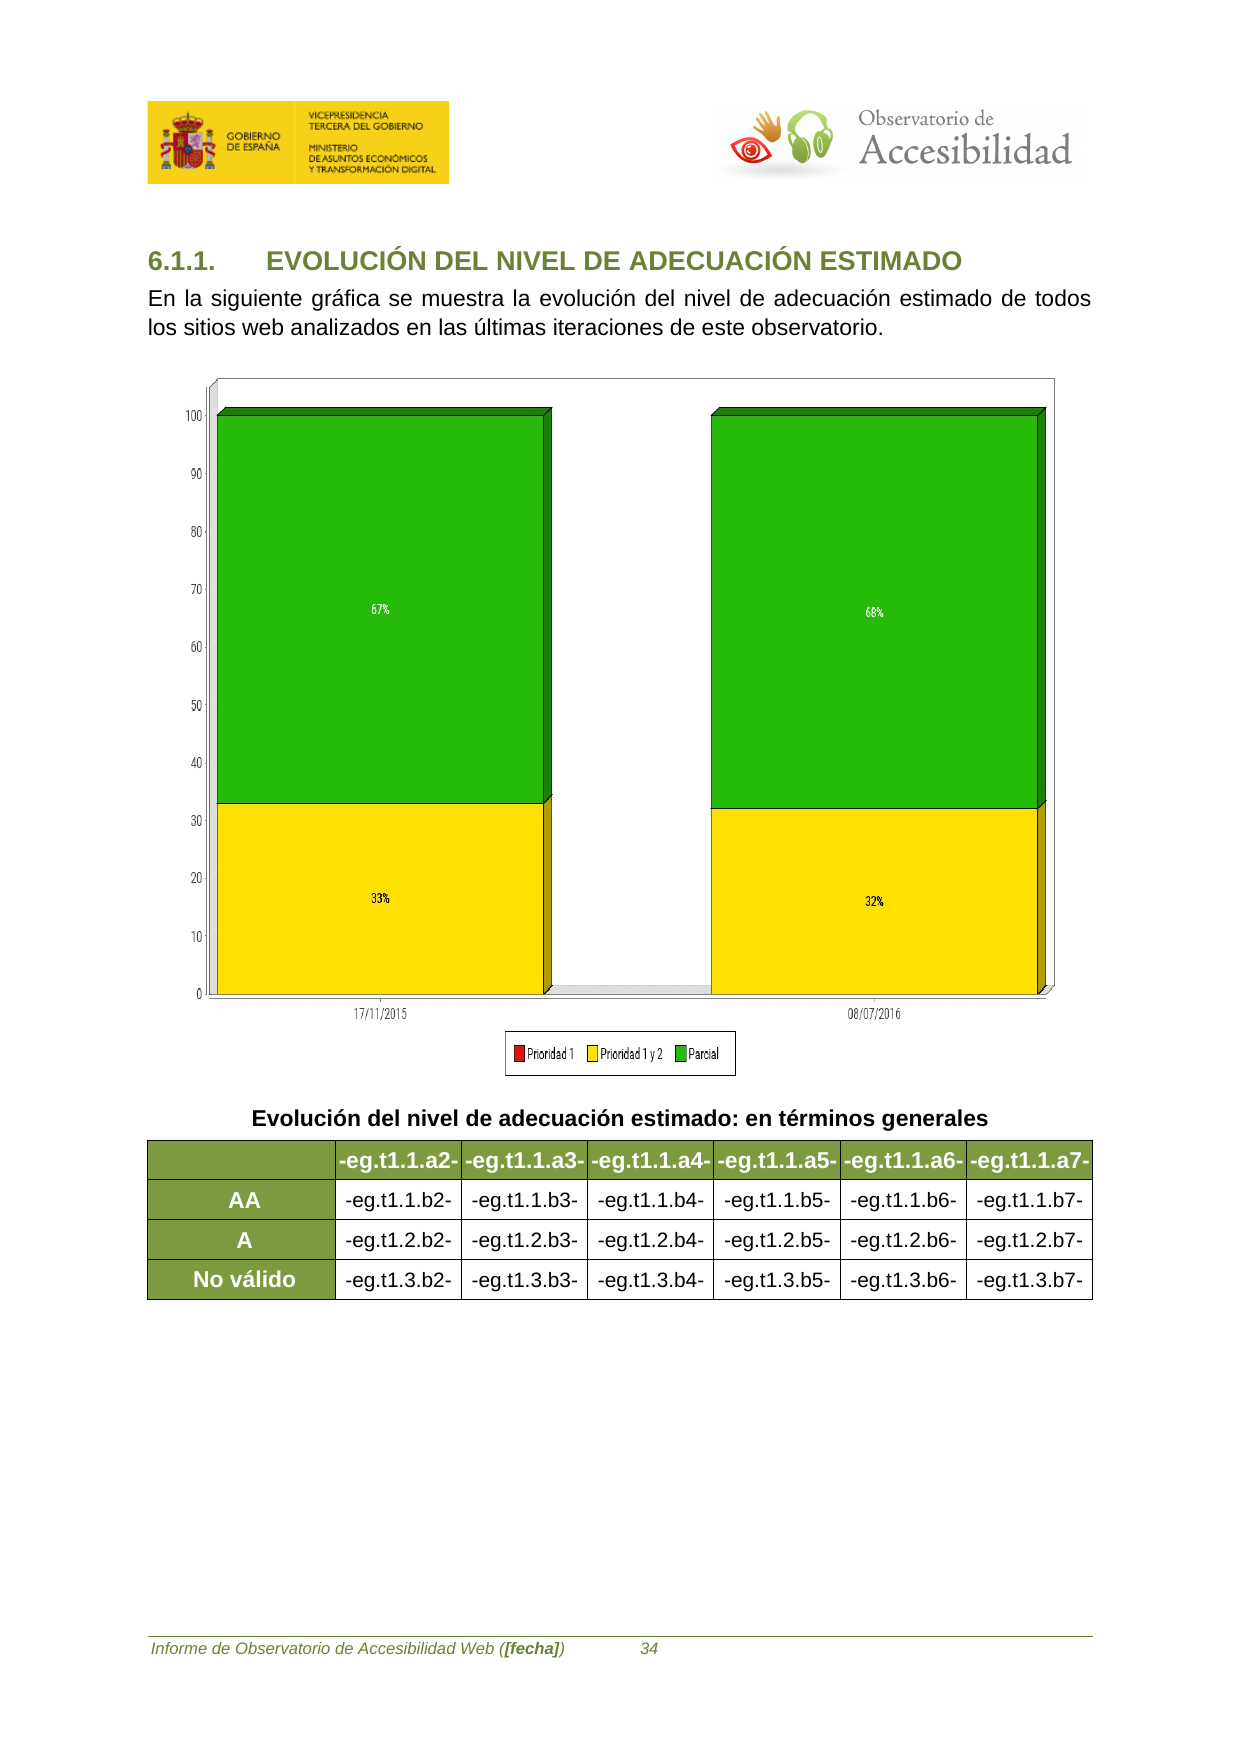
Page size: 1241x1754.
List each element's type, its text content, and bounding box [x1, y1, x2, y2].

table_cell -eg.t1.3.b4- [588, 1260, 713, 1299]
table_cell -eg.t1.1.b7- [967, 1180, 1092, 1219]
table_cell -eg.t1.2.b3- [462, 1220, 587, 1259]
text En la siguiente gráfica se muestra la evolución del nivel de adecuación estimado de todos los sitios web analizados en las últimas iteraciones de este observatorio. [148, 285, 1092, 341]
table_cell -eg.t1.3.b2- [336, 1260, 461, 1299]
table_cell -eg.t1.1.b4- [588, 1180, 713, 1219]
table_header -eg.t1.1.a6- [841, 1141, 966, 1179]
table_header [148, 1141, 335, 1179]
picture [178, 368, 1062, 1078]
table_cell No válido [148, 1260, 335, 1299]
table_cell -eg.t1.3.b3- [462, 1260, 587, 1299]
picture [710, 101, 1086, 184]
table_cell AA [148, 1180, 335, 1219]
table_cell -eg.t1.3.b6- [841, 1260, 966, 1299]
table_cell -eg.t1.2.b2- [336, 1220, 461, 1259]
table_cell A [148, 1220, 335, 1259]
table_cell -eg.t1.3.b7- [967, 1260, 1092, 1299]
picture [147, 101, 450, 184]
table_cell -eg.t1.1.b6- [841, 1180, 966, 1219]
table_cell -eg.t1.1.b3- [462, 1180, 587, 1219]
table_cell -eg.t1.1.b2- [336, 1180, 461, 1219]
table_cell -eg.t1.2.b5- [714, 1220, 840, 1259]
table_cell -eg.t1.2.b6- [841, 1220, 966, 1259]
table_cell -eg.t1.3.b5- [714, 1260, 840, 1299]
table_header -eg.t1.1.a4- [588, 1141, 713, 1179]
table_header -eg.t1.1.a7- [967, 1141, 1092, 1179]
table_header -eg.t1.1.a3- [462, 1141, 587, 1179]
table_header -eg.t1.1.a5- [714, 1141, 840, 1179]
table_header -eg.t1.1.a2- [336, 1141, 461, 1179]
table_cell -eg.t1.1.b5- [714, 1180, 840, 1219]
table_cell -eg.t1.2.b7- [967, 1220, 1092, 1259]
subtitle Evolución del nivel de adecuación estimado [148, 245, 1092, 276]
text Evolución del nivel de adecuación estimado: en términos generales [148, 1105, 1092, 1132]
table_cell -eg.t1.2.b4- [588, 1220, 713, 1259]
